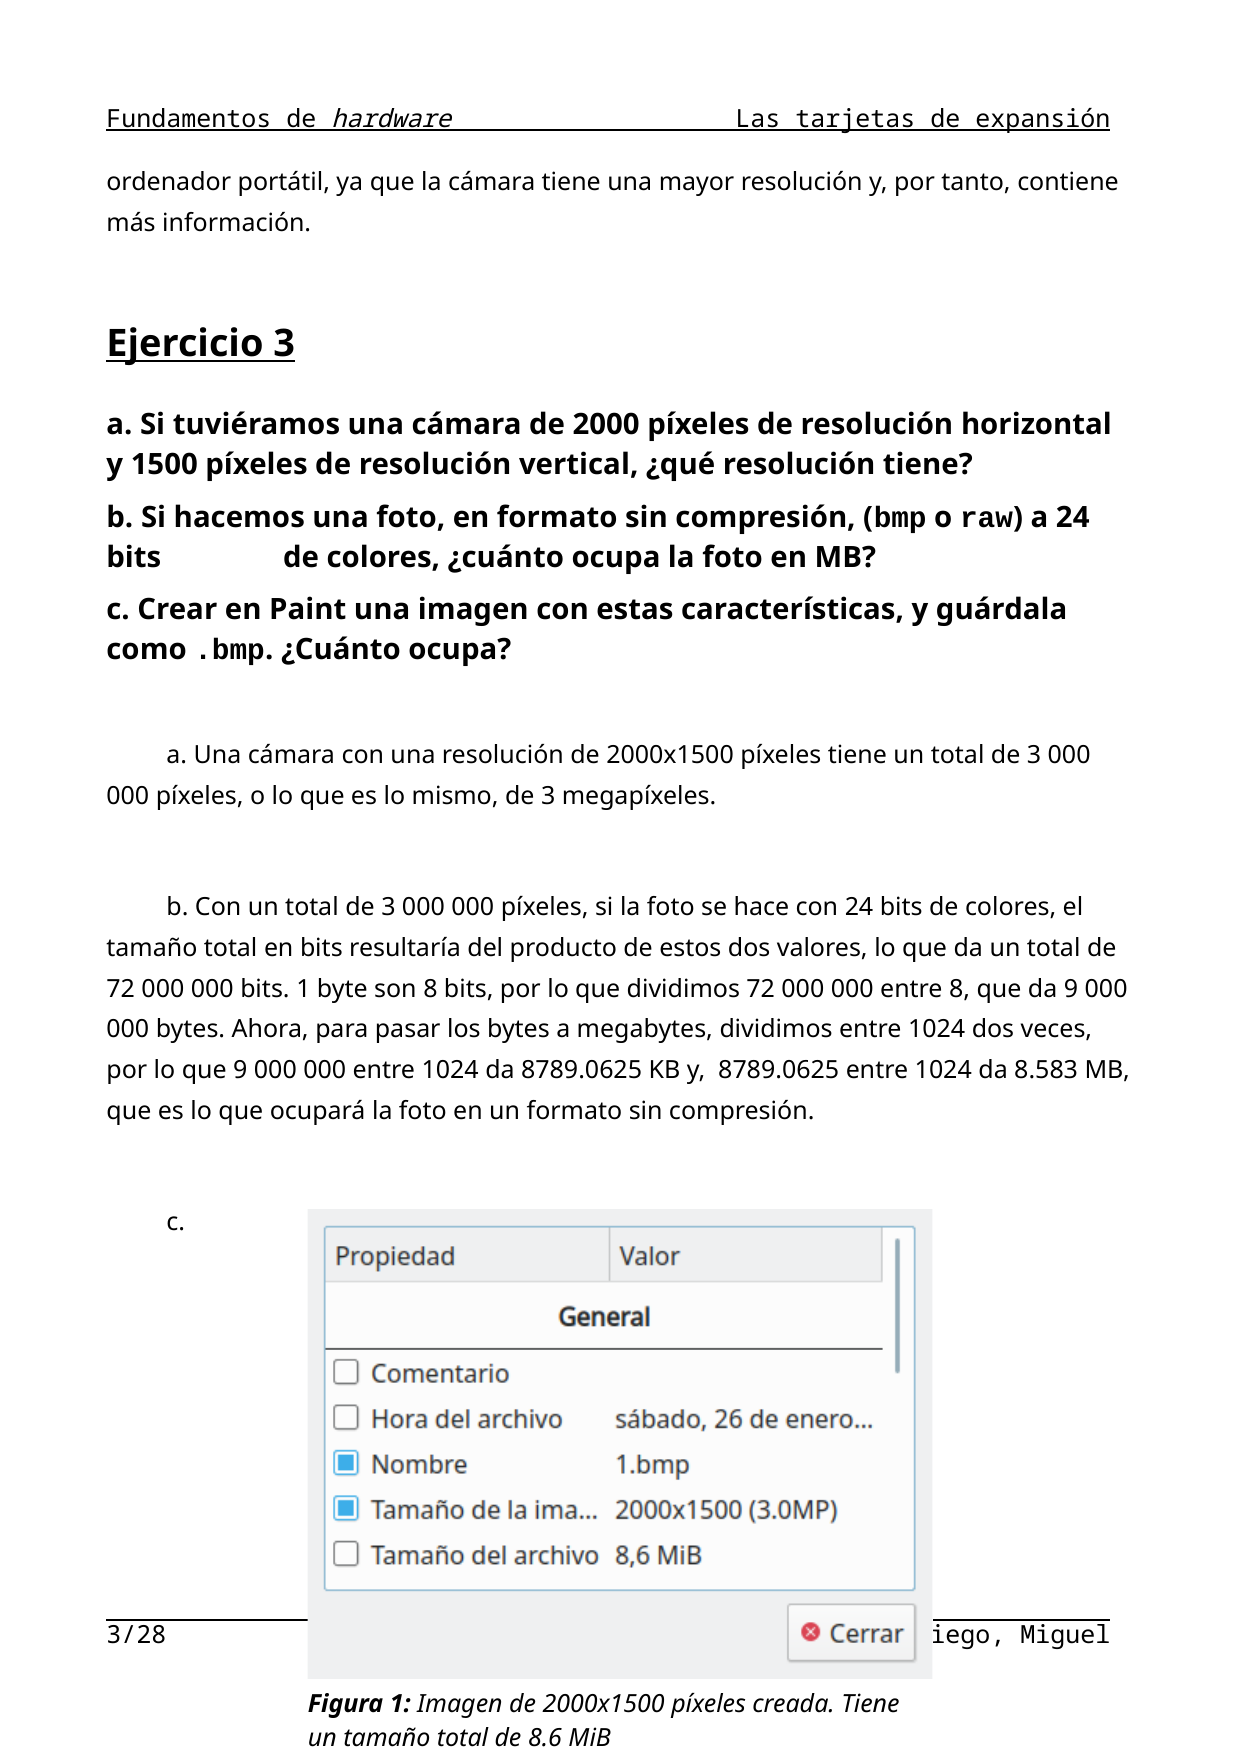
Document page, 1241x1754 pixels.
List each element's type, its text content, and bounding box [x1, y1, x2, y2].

text a. Una cámara con una resolución de 2000x1500 píxeles tiene un total de 3 000 000 píxeles, o lo que es lo mismo, de 3 megapíxeles. [106, 737, 1134, 811]
text b. Con un total de 3 000 000 píxeles, si la foto se hace con 24 bits de colores, el tamaño total en bits resultaría del producto de estos dos valores, lo que da un total de 72 000 000 bits. 1 byte son 8 bits, por lo que dividimos 72 000 000 entre 8, que da 9 000 000 bytes. Ahora, para pasar los bytes a megabytes, dividimos entre 1024 dos veces, por lo que 9 000 000 entre 1024 da 8789.0625 KB y, 8789.0625 entre 1024 da 8.583 MB, que es lo que ocupará la foto en un formato sin compresión. [106, 889, 1134, 1127]
text Figura 1: Imagen de 2000x1500 píxeles creada. Tiene un tamaño total de 8.6 MiB [308, 1679, 933, 1754]
text [933, 1204, 1134, 1238]
subtitle c. Crear en Paint una imagen con estas características, y guárdala como .bmp. ¿Cuánto ocupa? [106, 588, 1134, 668]
text ordenador portátil, ya que la cámara tiene una mayor resolución y, por tanto, contiene más información. [106, 164, 1134, 239]
subtitle a. Si tuviéramos una cámara de 2000 píxeles de resolución horizontal y 1500 píxeles de resolución vertical, ¿qué resolución tiene? [106, 403, 1134, 483]
subtitle Ejercicio 3 [106, 316, 1134, 368]
subtitle b. Si hacemos una foto, en formato sin compresión, (bmp o raw) a 24 bits de colores, ¿cuánto ocupa la foto en MB? [106, 496, 1134, 576]
text c. [106, 1204, 308, 1238]
picture [307, 1209, 933, 1679]
